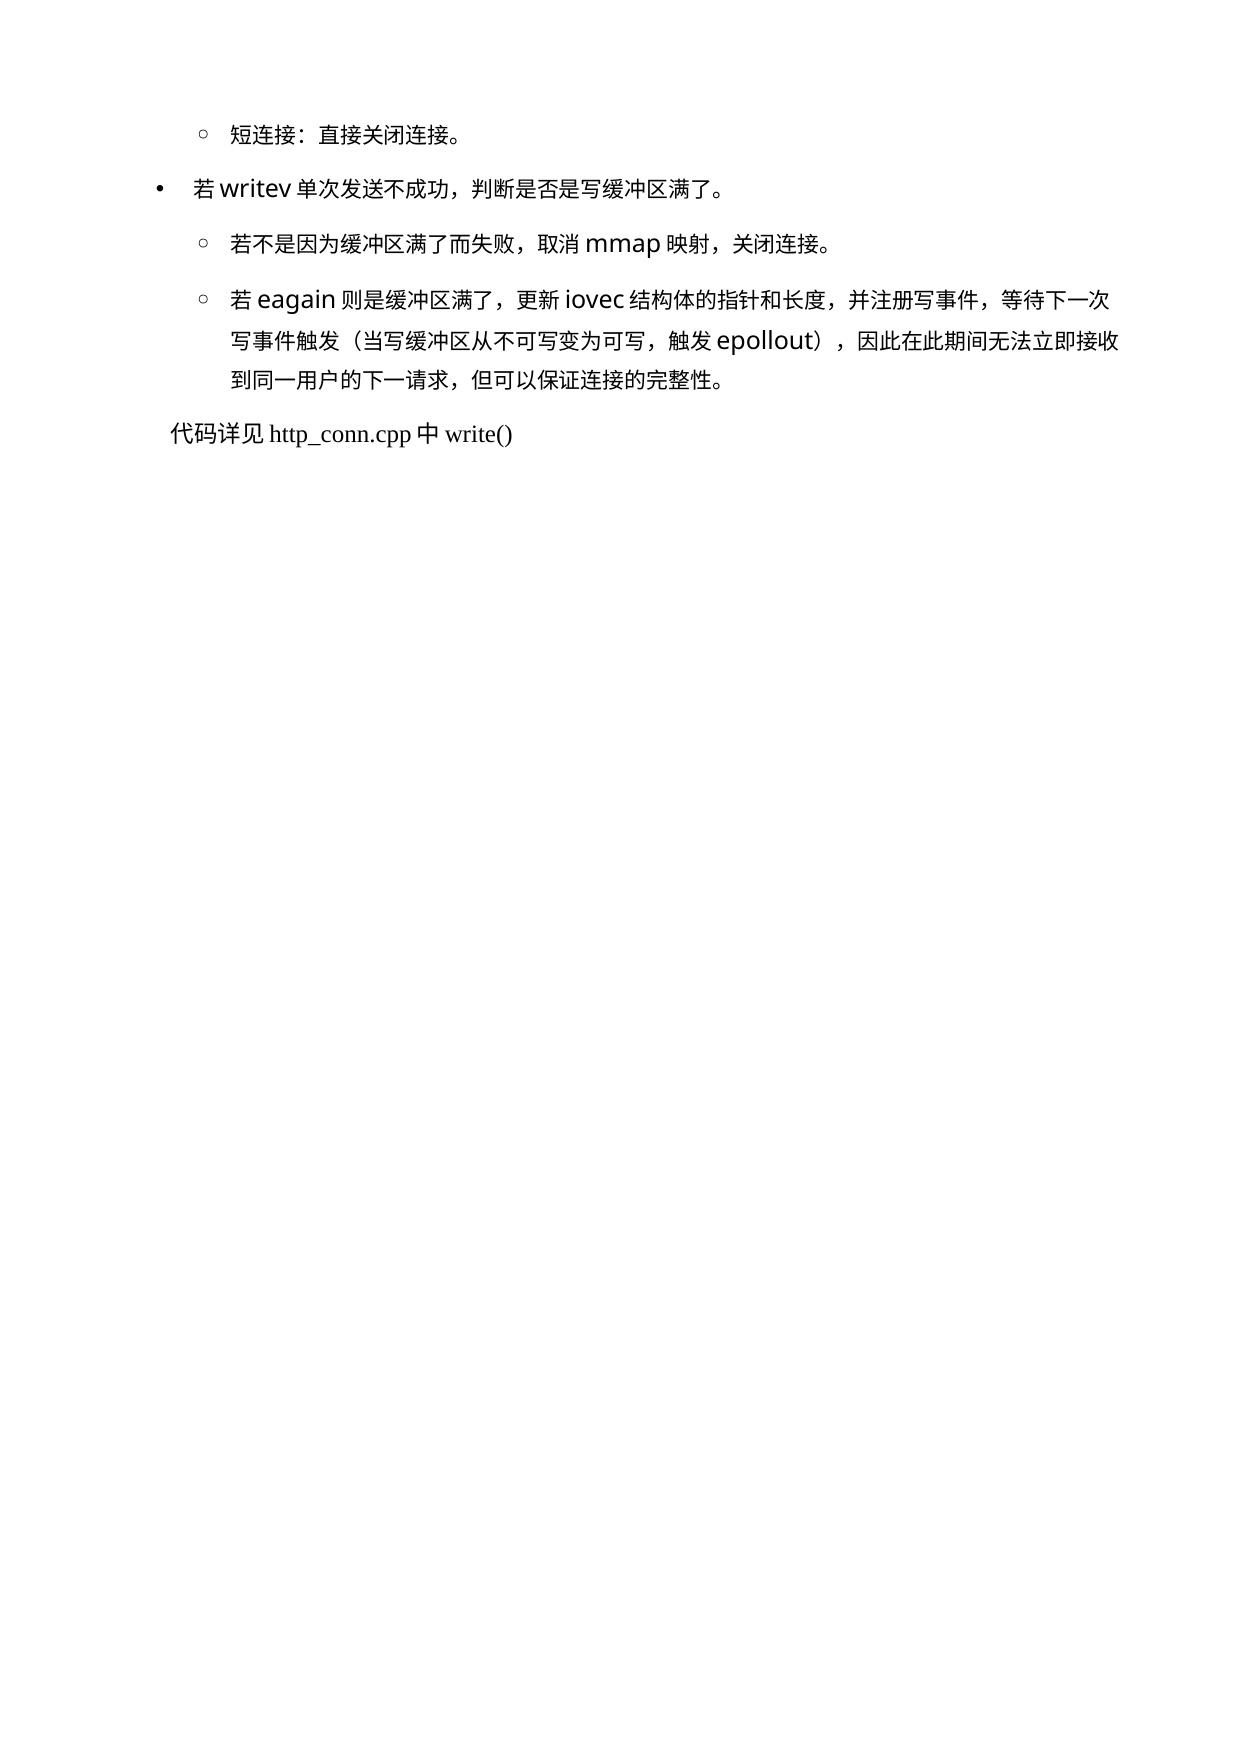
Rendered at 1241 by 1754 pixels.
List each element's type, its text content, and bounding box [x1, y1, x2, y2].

list 短连接：直接关闭连接。 [193, 118, 1122, 150]
text 代码详见http_conn.cpp中write() [118, 415, 1122, 449]
list 若不是因为缓冲区满了而失败，取消mmap映射，关闭连接。 [193, 226, 1122, 260]
list 若eagain则是缓冲区满了，更新iovec结构体的指针和长度，并注册写事件，等待下一次写事件触发（当写缓冲区从不可写变为可写，触发epollout），因此在此期间无法立即接收到同一用户的下一请求，但可以保证连接的完整性。 [193, 281, 1122, 394]
list 若writev单次发送不成功，判断是否是写缓冲区满了。 [156, 171, 1122, 205]
